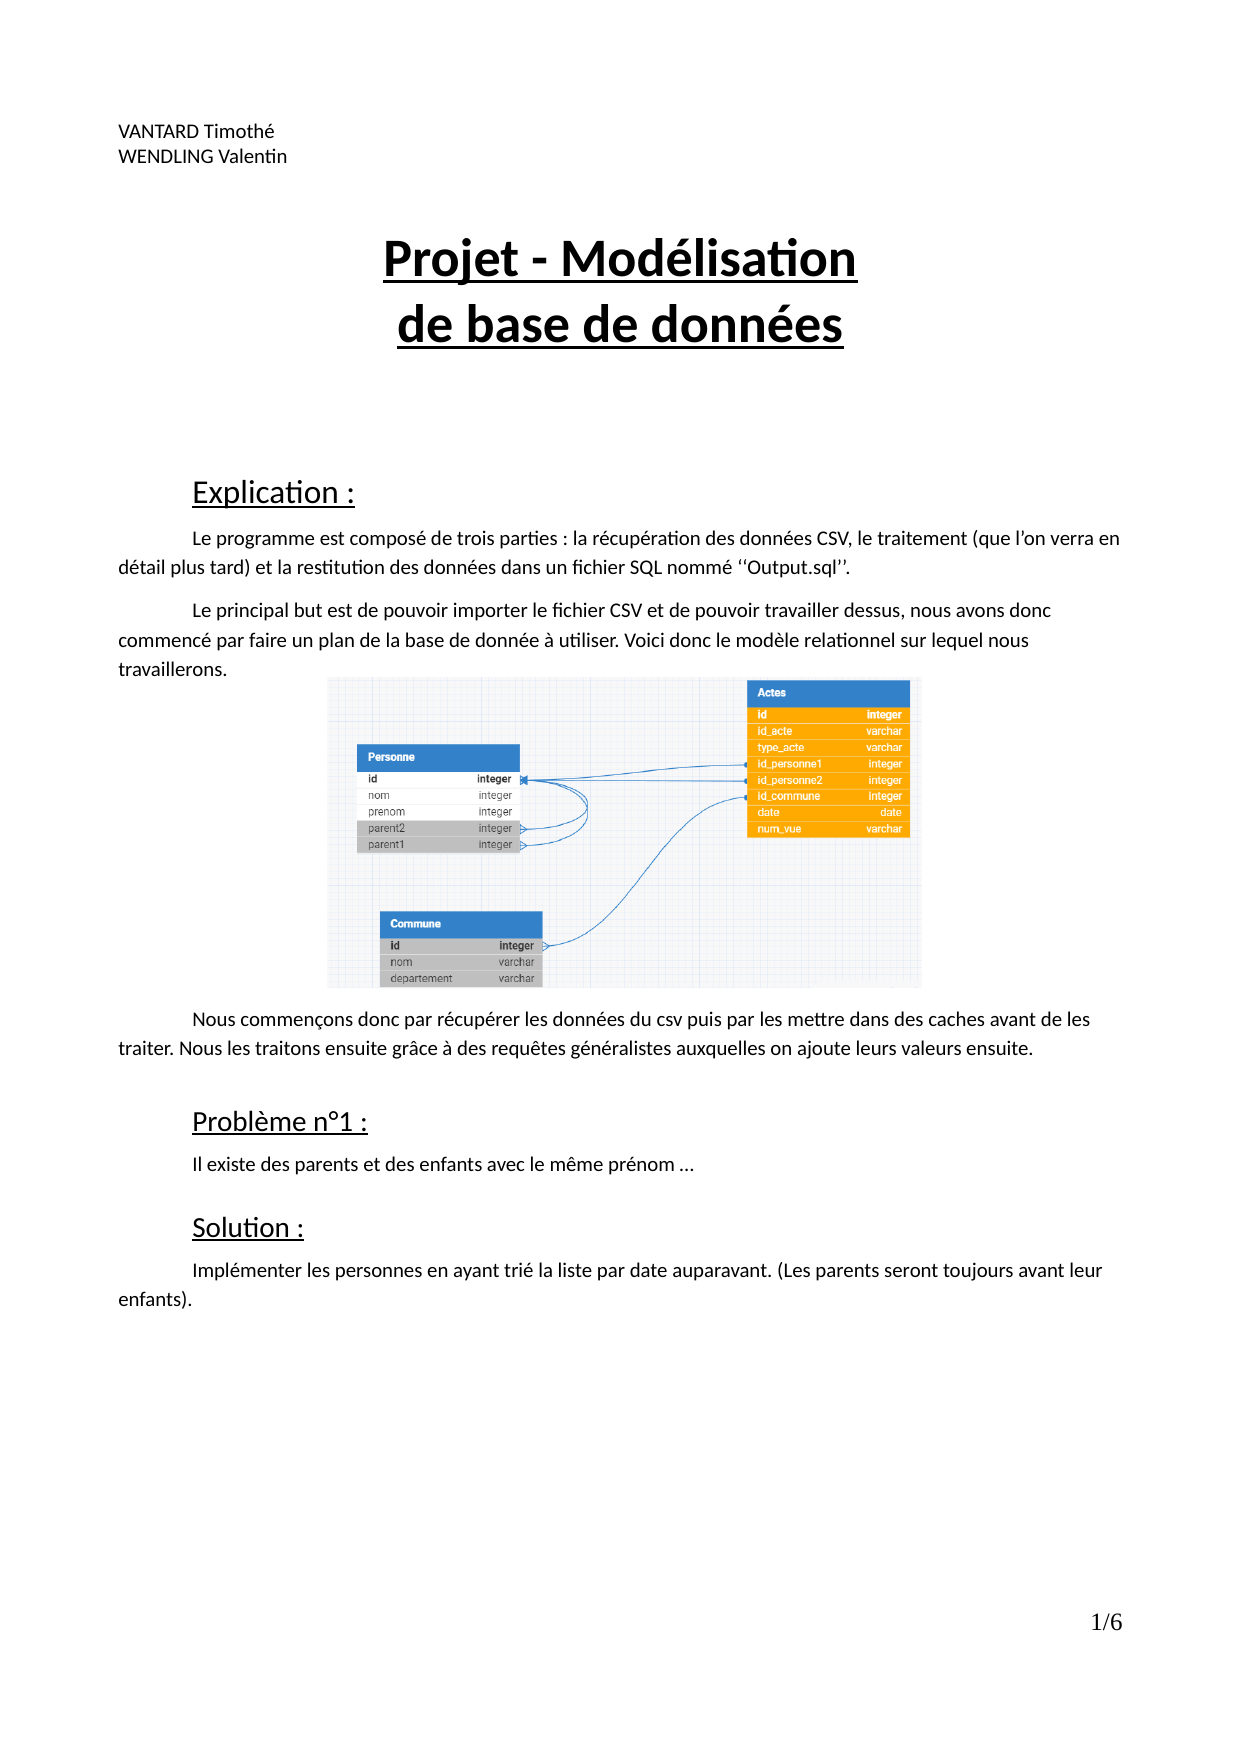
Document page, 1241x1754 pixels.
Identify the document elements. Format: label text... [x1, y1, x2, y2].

text Implémenter les personnes en ayant trié la liste par date auparavant. (Les parents seront toujours avant leur enfants). [118, 1257, 1122, 1312]
subtitle Problème n°1 : [118, 1100, 1122, 1138]
text Il existe des parents et des enfants avec le même prénom … [118, 1151, 1122, 1176]
subtitle Solution : [118, 1209, 1122, 1245]
text Le programme est composé de trois parties : la récupération des données CSV, le traitement (que l’on verra en détail plus tard) et la restitution des données dans un fichier SQL nommé ‘‘Output.sql’’. [118, 525, 1122, 579]
subtitle Explication : [118, 471, 1122, 512]
text Nous commençons donc par récupérer les données du csv puis par les mettre dans des caches avant de les traiter. Nous les traitons ensuite grâce à des requêtes généralistes auxquelles on ajoute leurs valeurs ensuite. [118, 1006, 1122, 1061]
title Projet - Modélisation de base de données [118, 223, 1122, 356]
text Le principal but est de pouvoir importer le fichier CSV et de pouvoir travailler dessus, nous avons donc commencé par faire un plan de la base de donnée à utiliser. Voici donc le modèle relationnel sur lequel nous travaillerons. [118, 598, 1122, 681]
picture [327, 677, 922, 988]
